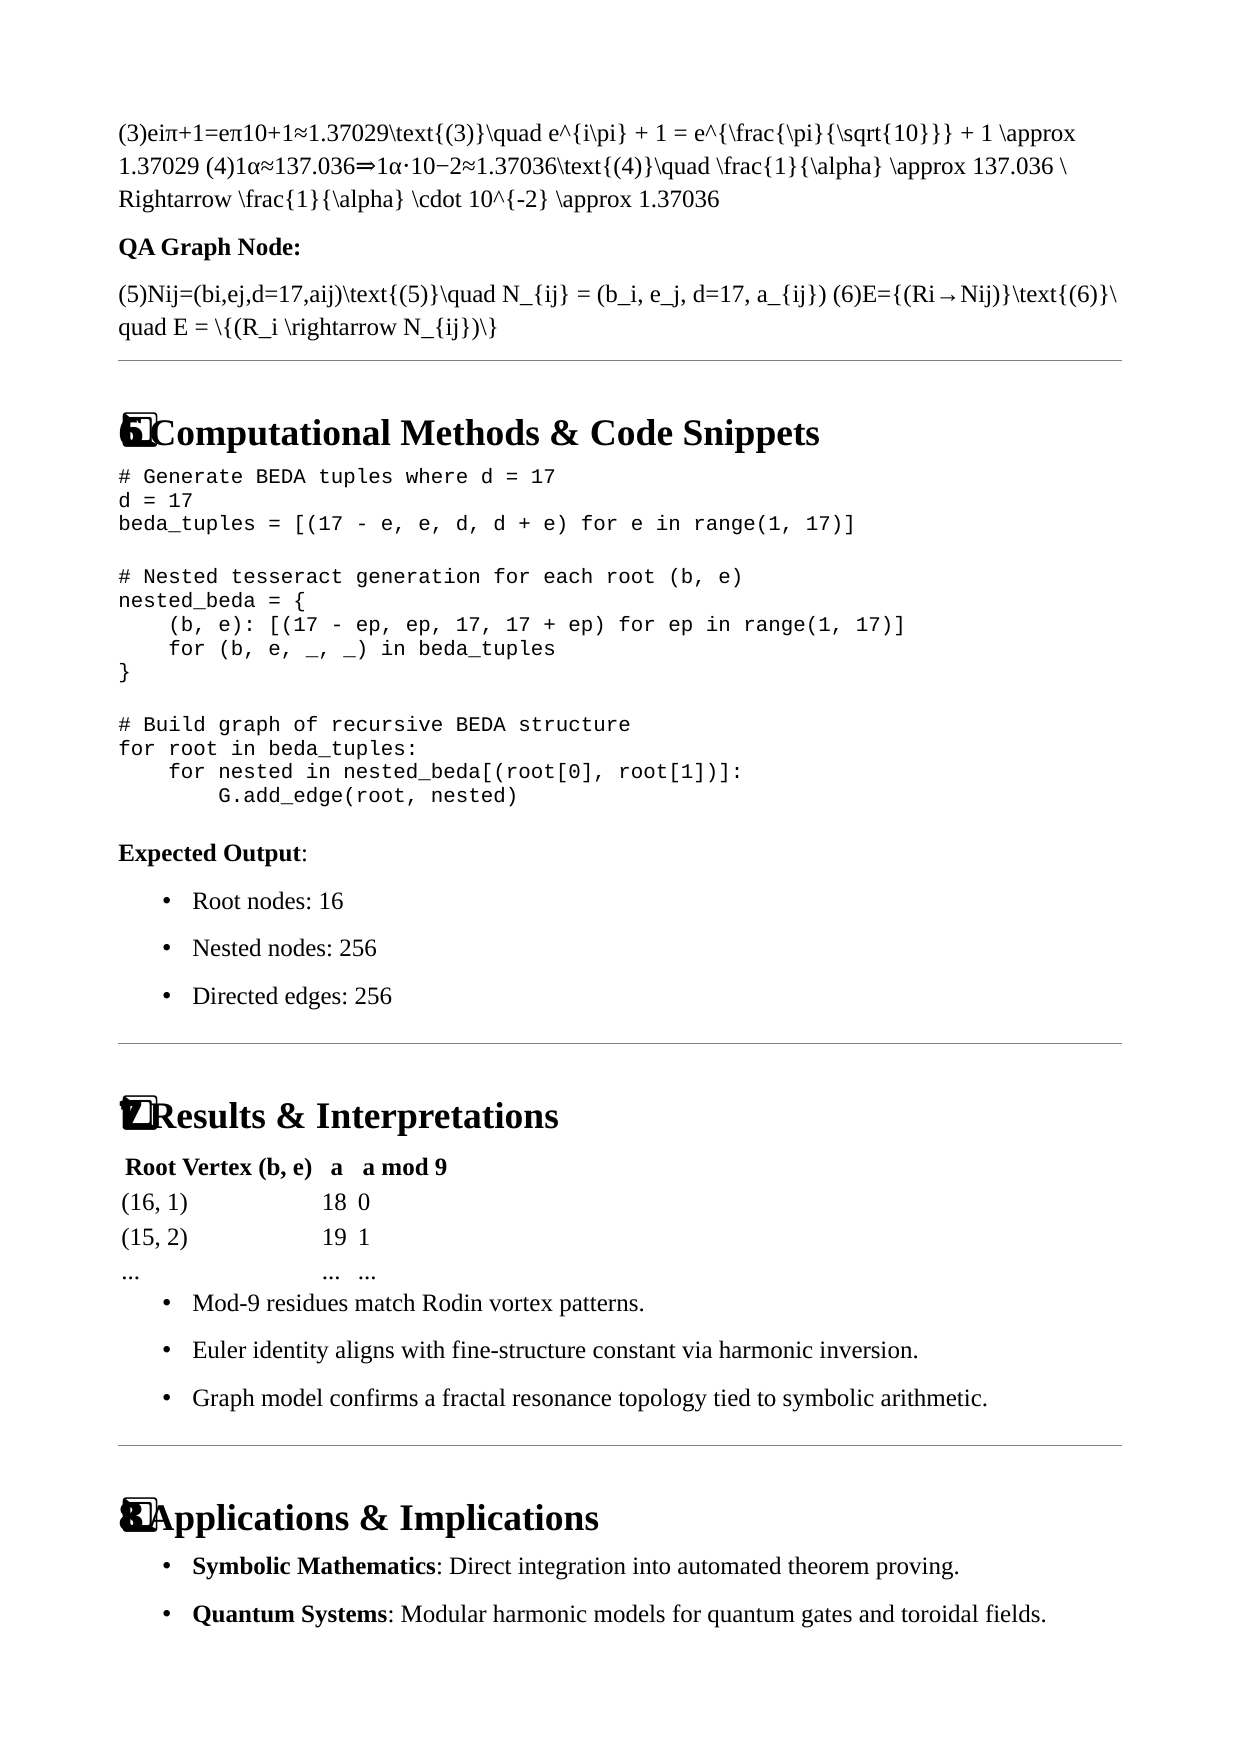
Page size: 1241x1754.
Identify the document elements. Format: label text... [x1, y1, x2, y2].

list Graph model confirms a fractal resonance topology tied to symbolic arithmetic. [162, 1383, 1122, 1412]
table_cell 19 [319, 1219, 355, 1253]
subtitle 8️⃣ Applications & Implications [118, 1496, 1122, 1539]
text G.add_edge(root, nested) [118, 785, 1122, 809]
list Quantum Systems: Modular harmonic models for quantum gates and toroidal fields. [162, 1599, 1122, 1628]
table_cell 18 [319, 1184, 355, 1219]
text (3)eiπ+1=eπ10+1≈1.37029\text{(3)}\quad e^{i\pi} + 1 = e^{\frac{\pi}{\sqrt{10}}} + 1 \approx 1.37029 (4)1α≈137.036⇒1α⋅10−2≈1.37036\text{(4)}\quad \frac{1}{\alpha} \approx 137.036 \Rightarrow \frac{1}{\alpha} \cdot 10^{-2} \approx 1.37036 [118, 118, 1122, 213]
text for root in beda_tuples: [118, 738, 1122, 762]
table_cell 0 [355, 1184, 455, 1219]
list Nested nodes: 256 [162, 933, 1122, 962]
list Root nodes: 16 [162, 886, 1122, 915]
list Mod-9 residues match Rodin vortex patterns. [162, 1288, 1122, 1317]
table_cell ... [355, 1253, 455, 1288]
table_cell (16, 1) [118, 1184, 319, 1219]
list Directed edges: 256 [162, 981, 1122, 1010]
table_header Root Vertex (b, e) [118, 1150, 319, 1184]
table_cell ... [319, 1253, 355, 1288]
table_cell (15, 2) [118, 1219, 319, 1253]
text # Build graph of recursive BEDA structure [118, 714, 1122, 738]
text nested_beda = { [118, 590, 1122, 614]
table_header a mod 9 [355, 1150, 455, 1184]
list Euler identity aligns with fine-structure constant via harmonic inversion. [162, 1335, 1122, 1364]
text d = 17 [118, 490, 1122, 513]
text (5)Nij=(bi,ej,d=17,aij)\text{(5)}\quad N_{ij} = (b_i, e_j, d=17, a_{ij}) (6)E={(Ri→Nij)}\text{(6)}\quad E = \{(R_i \rightarrow N_{ij})\} [118, 279, 1122, 341]
table_header a [319, 1150, 355, 1184]
text for nested in nested_beda[(root[0], root[1])]: [118, 762, 1122, 785]
list Symbolic Mathematics: Direct integration into automated theorem proving. [162, 1551, 1122, 1580]
text beda_tuples = [(17 - e, e, d, d + e) for e in range(1, 17)] [118, 513, 1122, 537]
text for (b, e, _, _) in beda_tuples [118, 637, 1122, 661]
text (b, e): [(17 - ep, ep, 17, 17 + ep) for ep in range(1, 17)] [118, 614, 1122, 637]
text # Generate BEDA tuples where d = 17 [118, 466, 1122, 490]
text } [118, 661, 1122, 685]
subtitle 7️⃣ Results & Interpretations [118, 1094, 1122, 1137]
text Expected Output: [118, 838, 1122, 867]
subtitle 6️⃣ Computational Methods & Code Snippets [118, 411, 1122, 454]
text # Nested tesseract generation for each root (b, e) [118, 567, 1122, 590]
text QA Graph Node: [118, 232, 1122, 261]
table_cell 1 [355, 1219, 455, 1253]
table_cell ... [118, 1253, 319, 1288]
